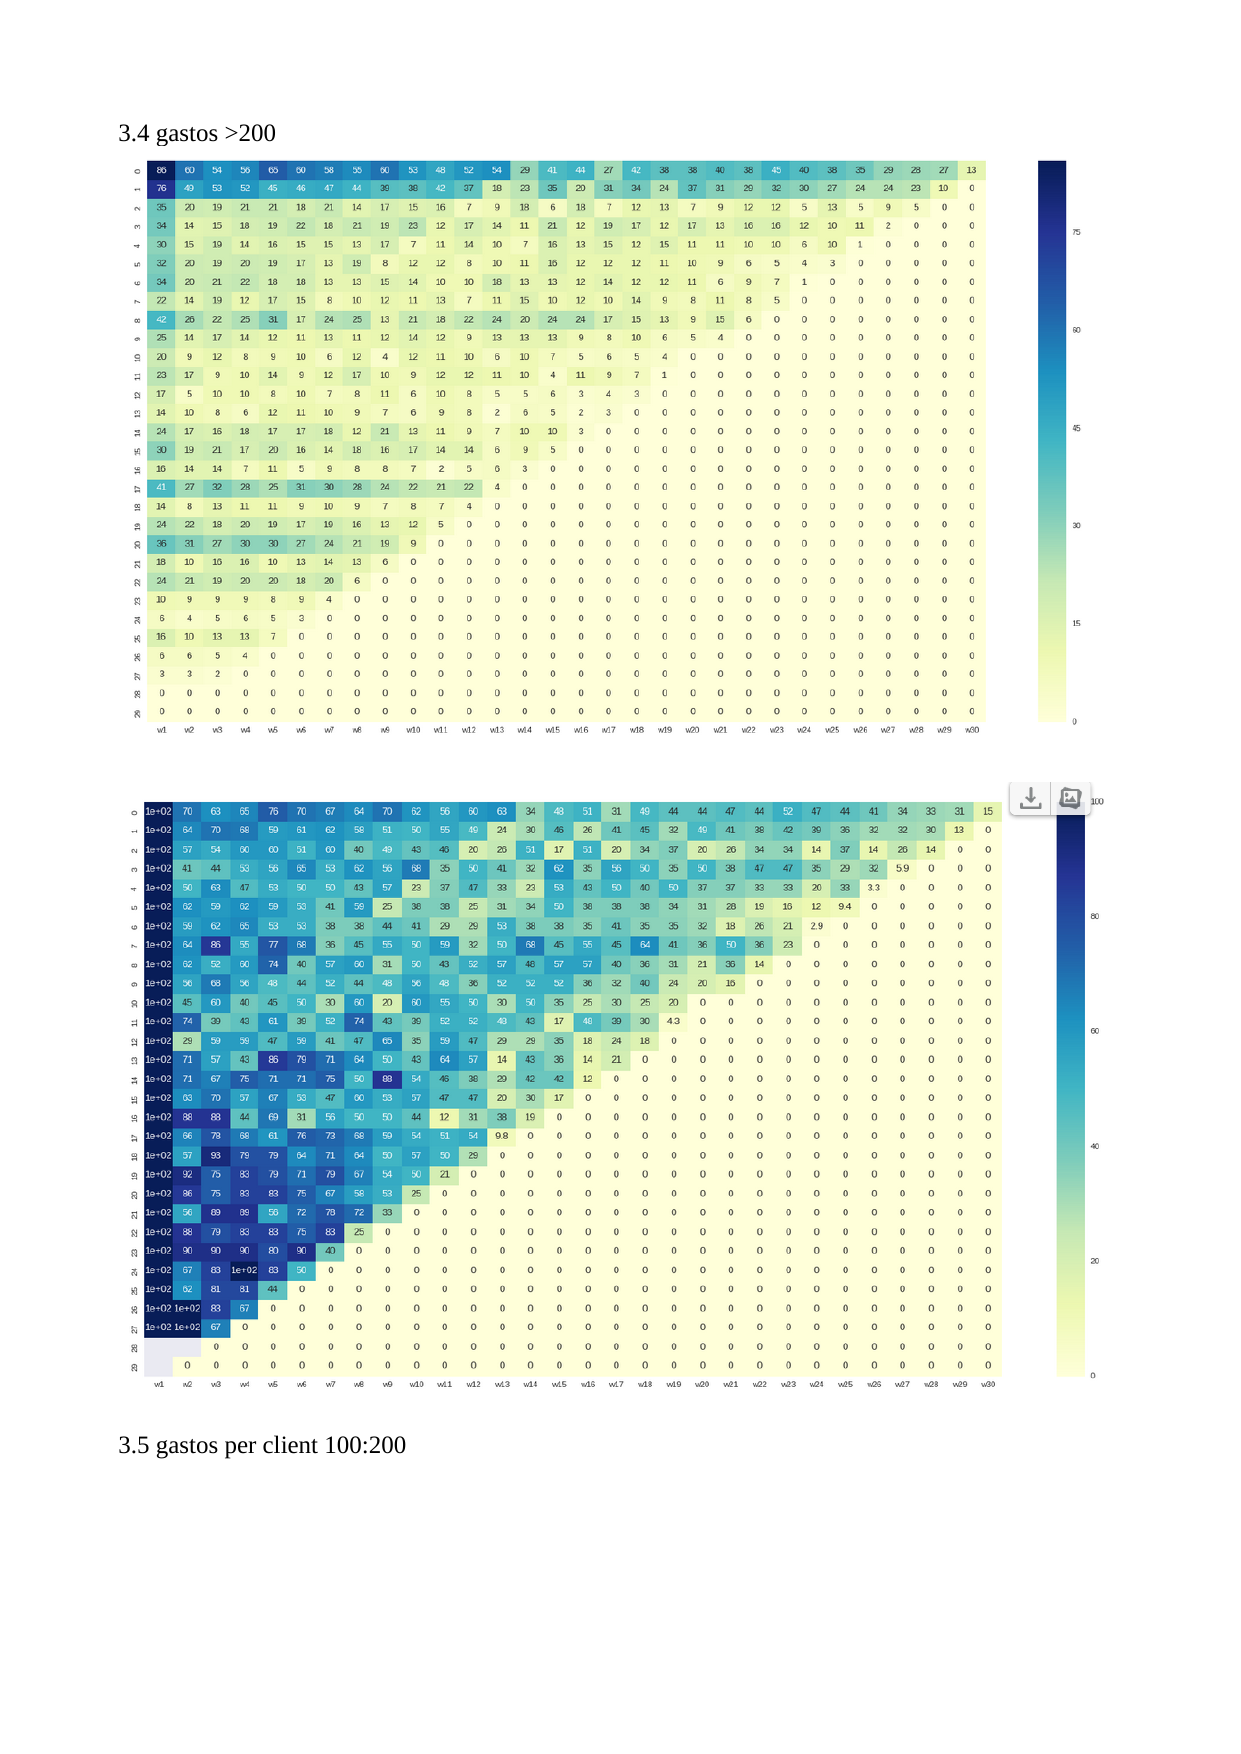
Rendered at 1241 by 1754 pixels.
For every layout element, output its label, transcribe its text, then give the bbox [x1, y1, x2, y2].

picture [118, 782, 1123, 1402]
text 3.5 gastos per client 100:200 [118, 1430, 1122, 1459]
text 3.4 gastos >200 [118, 118, 1122, 146]
picture [118, 146, 1123, 754]
